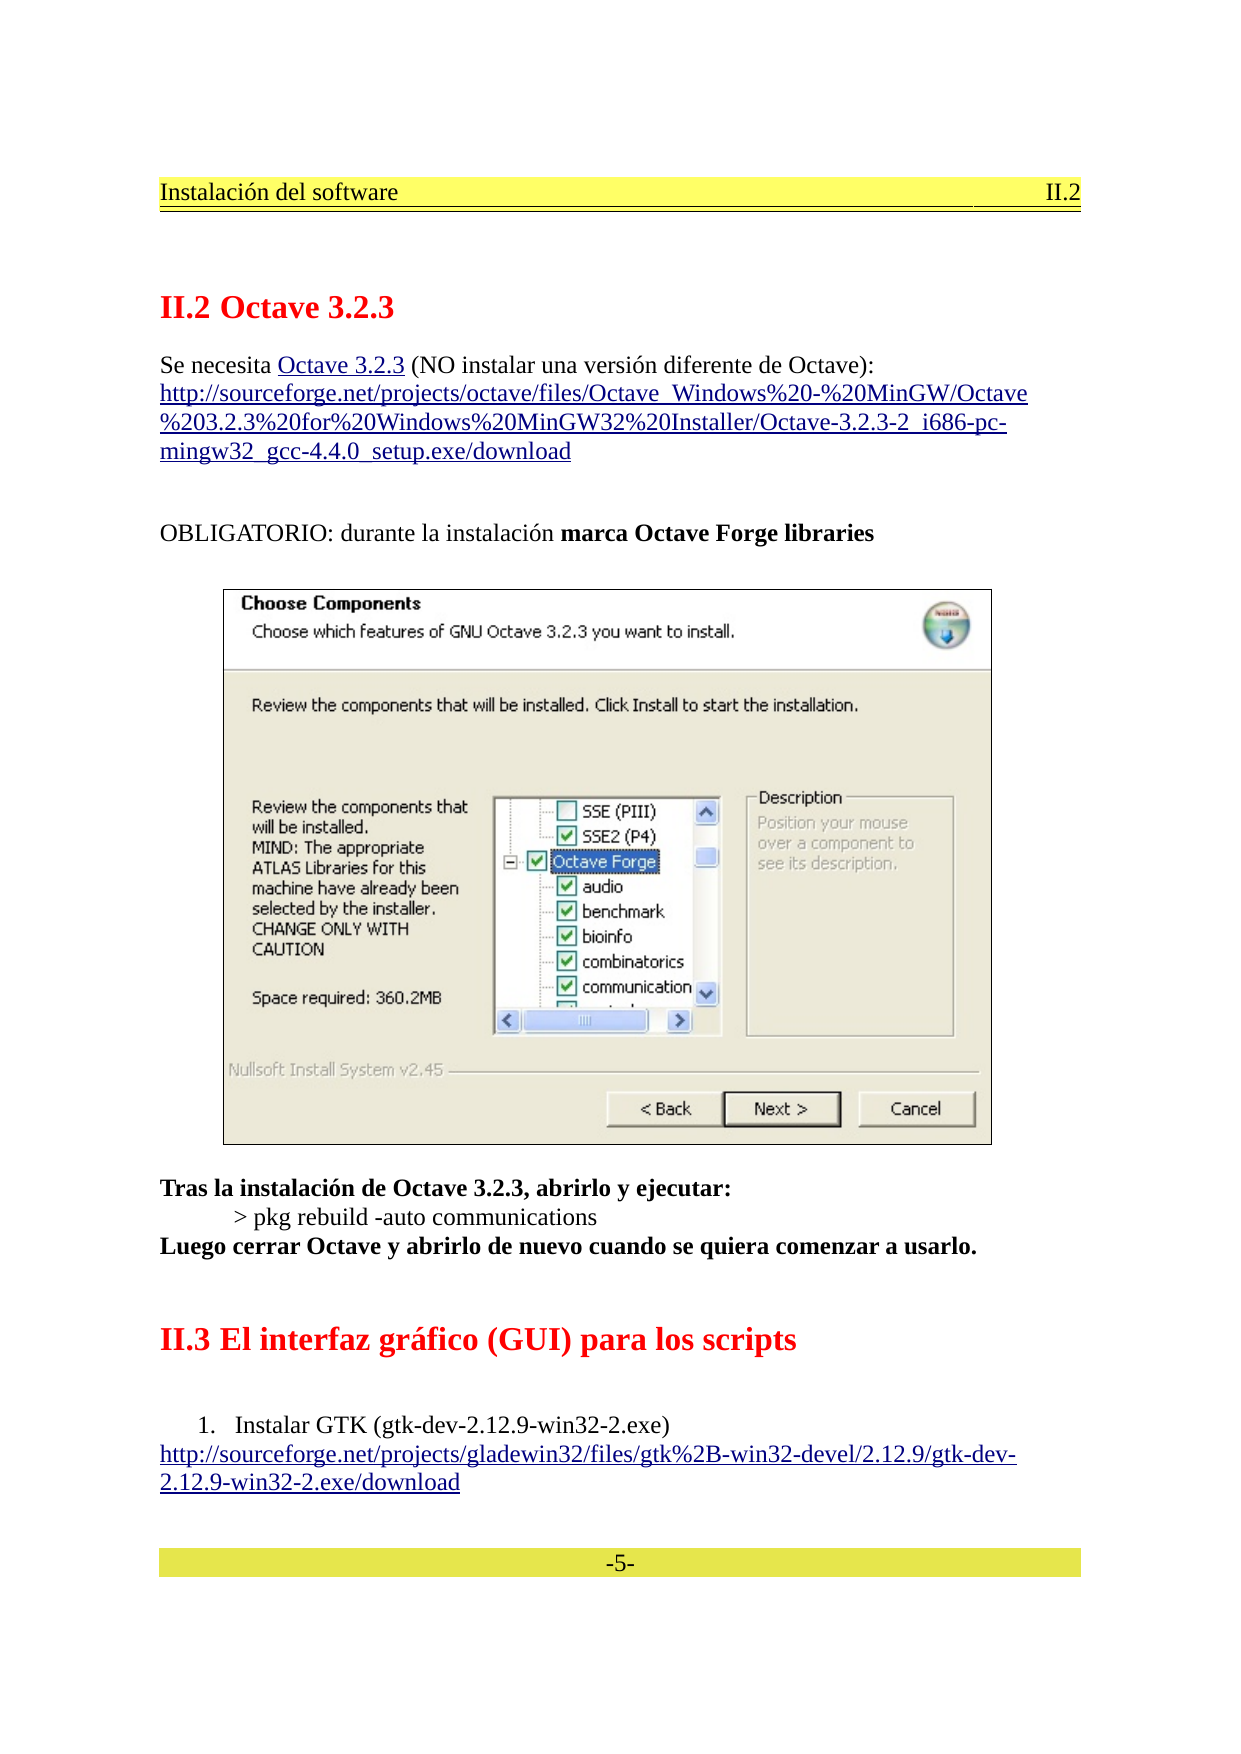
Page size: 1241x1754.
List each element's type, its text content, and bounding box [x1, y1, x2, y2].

text http://sourceforge.net/projects/gladewin32/files/gtk%2B-win32-devel/2.12.9/gtk-dev-2.12.9-win32-2.exe/download [159, 1439, 1081, 1496]
text Se necesita Octave 3.2.3 (NO instalar una versión diferente de Octave): http://sourceforge.net/projects/octave/files/Octave_Windows%20-%20MinGW/Octave%203.2.3%20for%20Windows%20MinGW32%20Installer/Octave-3.2.3-2_i686-pc-mingw32_gcc-4.4.0_setup.exe/download [159, 350, 1081, 465]
list Tras la instalación de Octave 3.2.3, abrirlo y ejecutar: [159, 1173, 1081, 1202]
text > pkg rebuild -auto communications [159, 1202, 1081, 1231]
subtitle El interfaz gráfico (GUI) para los scripts [159, 1319, 1081, 1358]
list Instalar GTK (gtk-dev-2.12.9-win32-2.exe) [197, 1410, 1081, 1439]
list OBLIGATORIO: durante la instalación marca Octave Forge libraries [159, 518, 1081, 547]
picture [224, 590, 991, 1144]
text Luego cerrar Octave y abrirlo de nuevo cuando se quiera comenzar a usarlo. [159, 1231, 1081, 1259]
subtitle Octave 3.2.3 [159, 288, 1081, 326]
